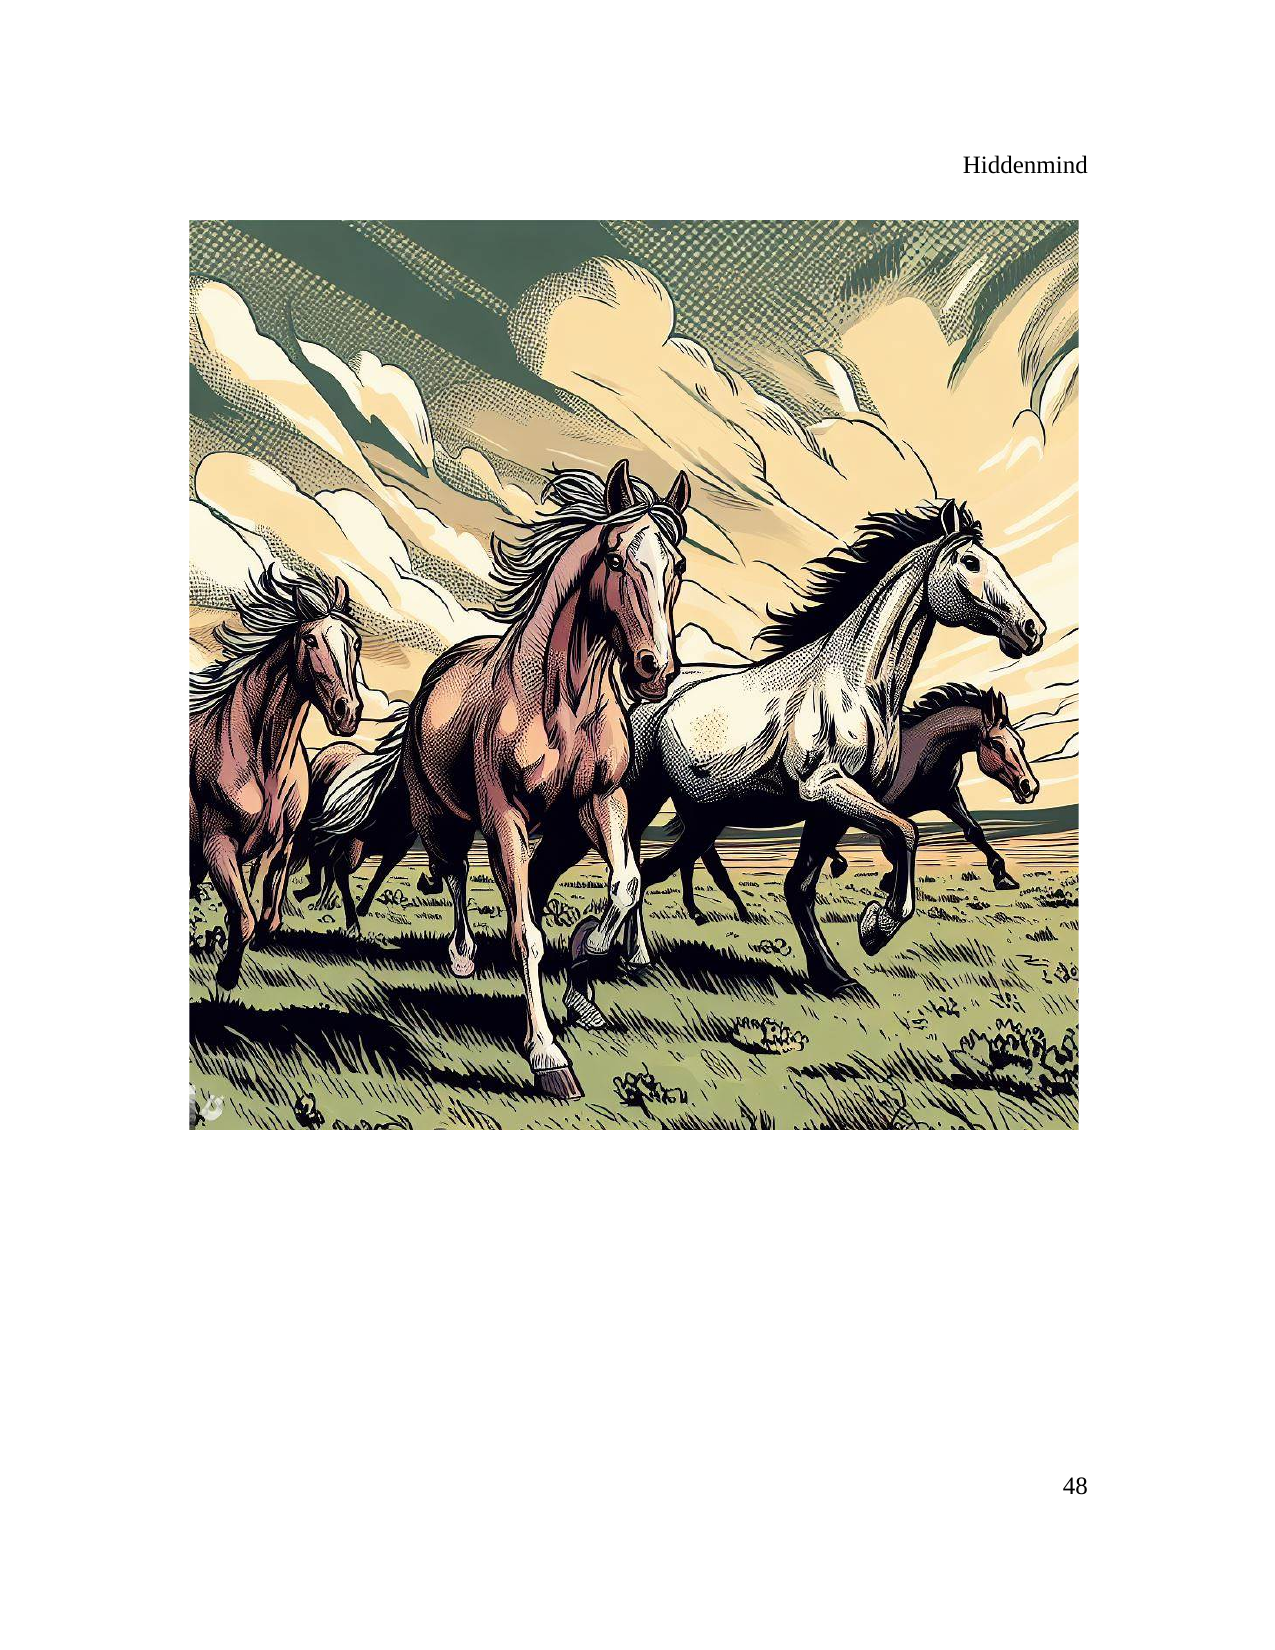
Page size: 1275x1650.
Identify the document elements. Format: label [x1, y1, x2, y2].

picture [189, 220, 1079, 1130]
